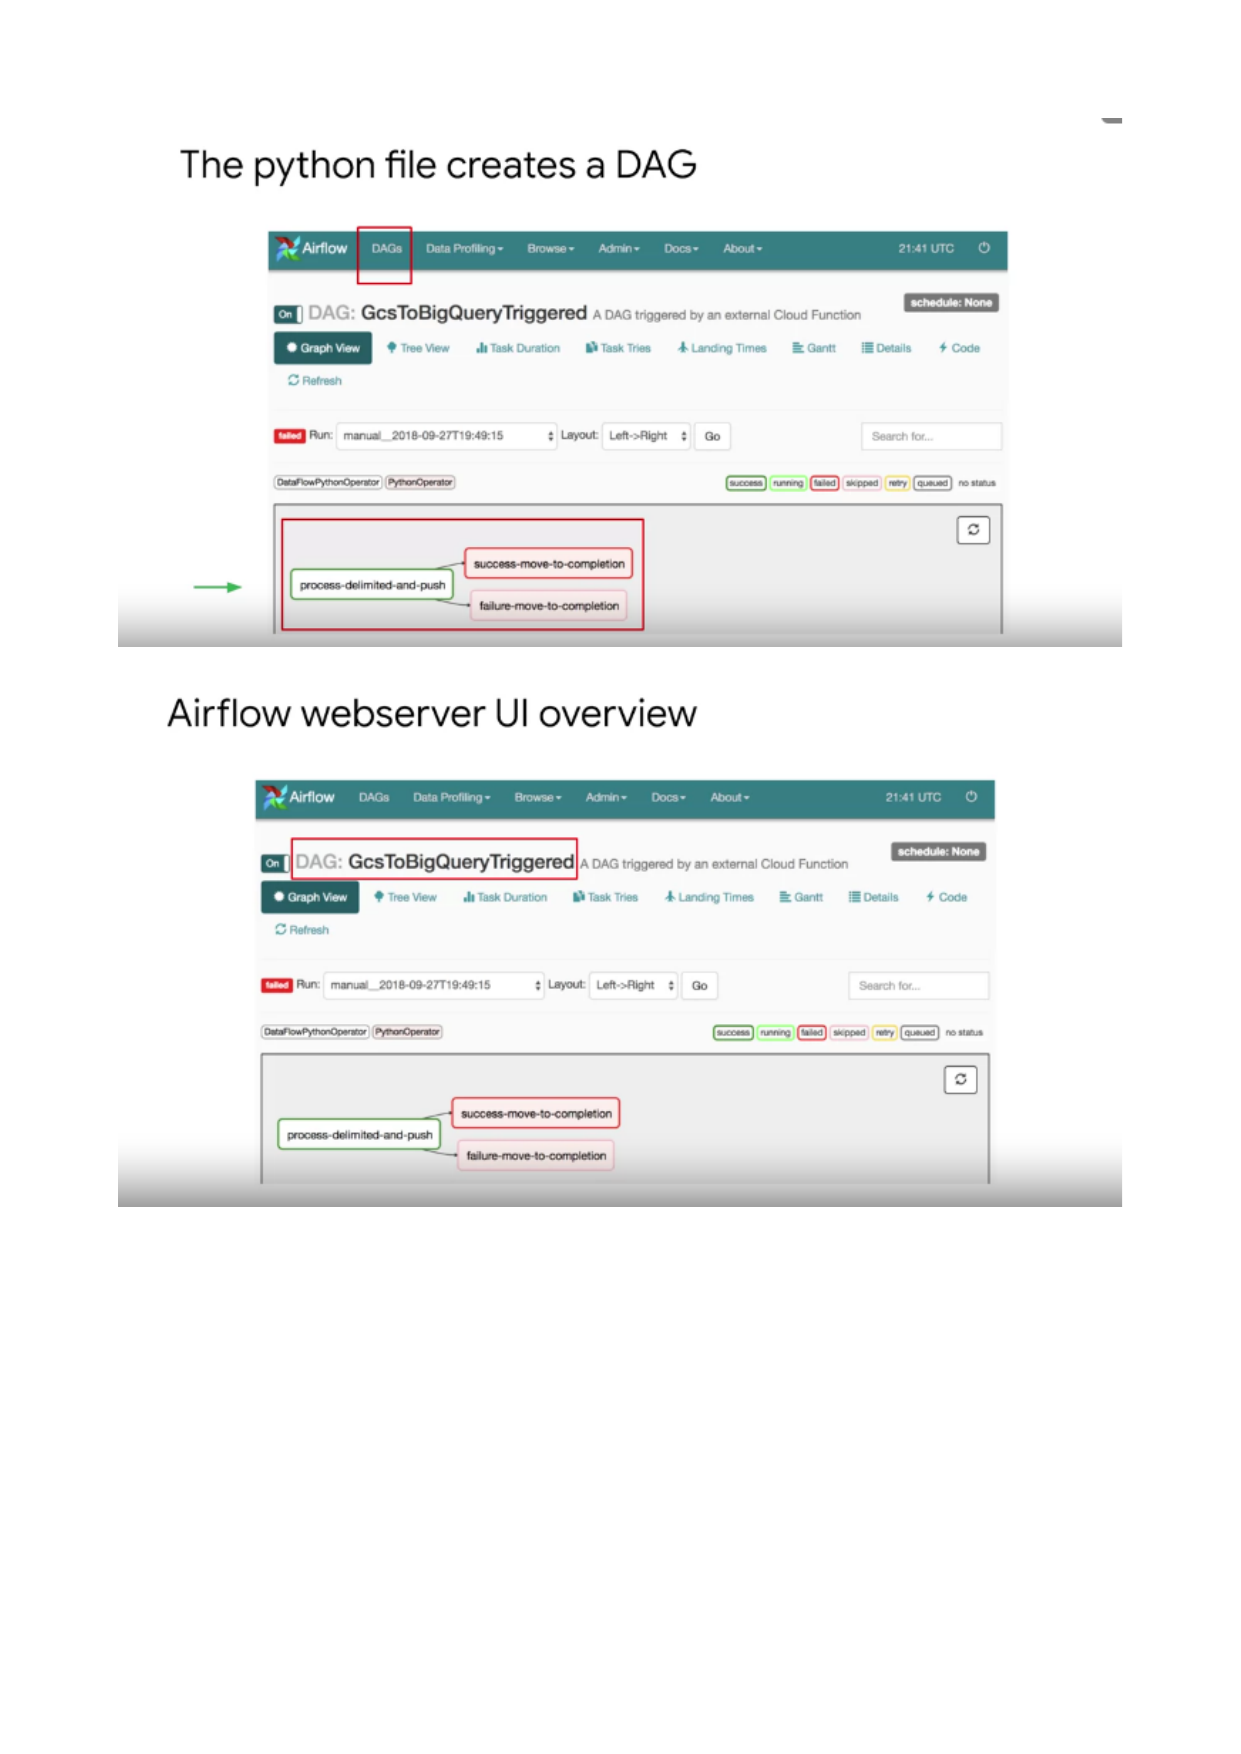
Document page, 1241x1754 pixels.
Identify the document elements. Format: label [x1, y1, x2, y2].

picture [118, 675, 1123, 1207]
picture [118, 118, 1123, 647]
